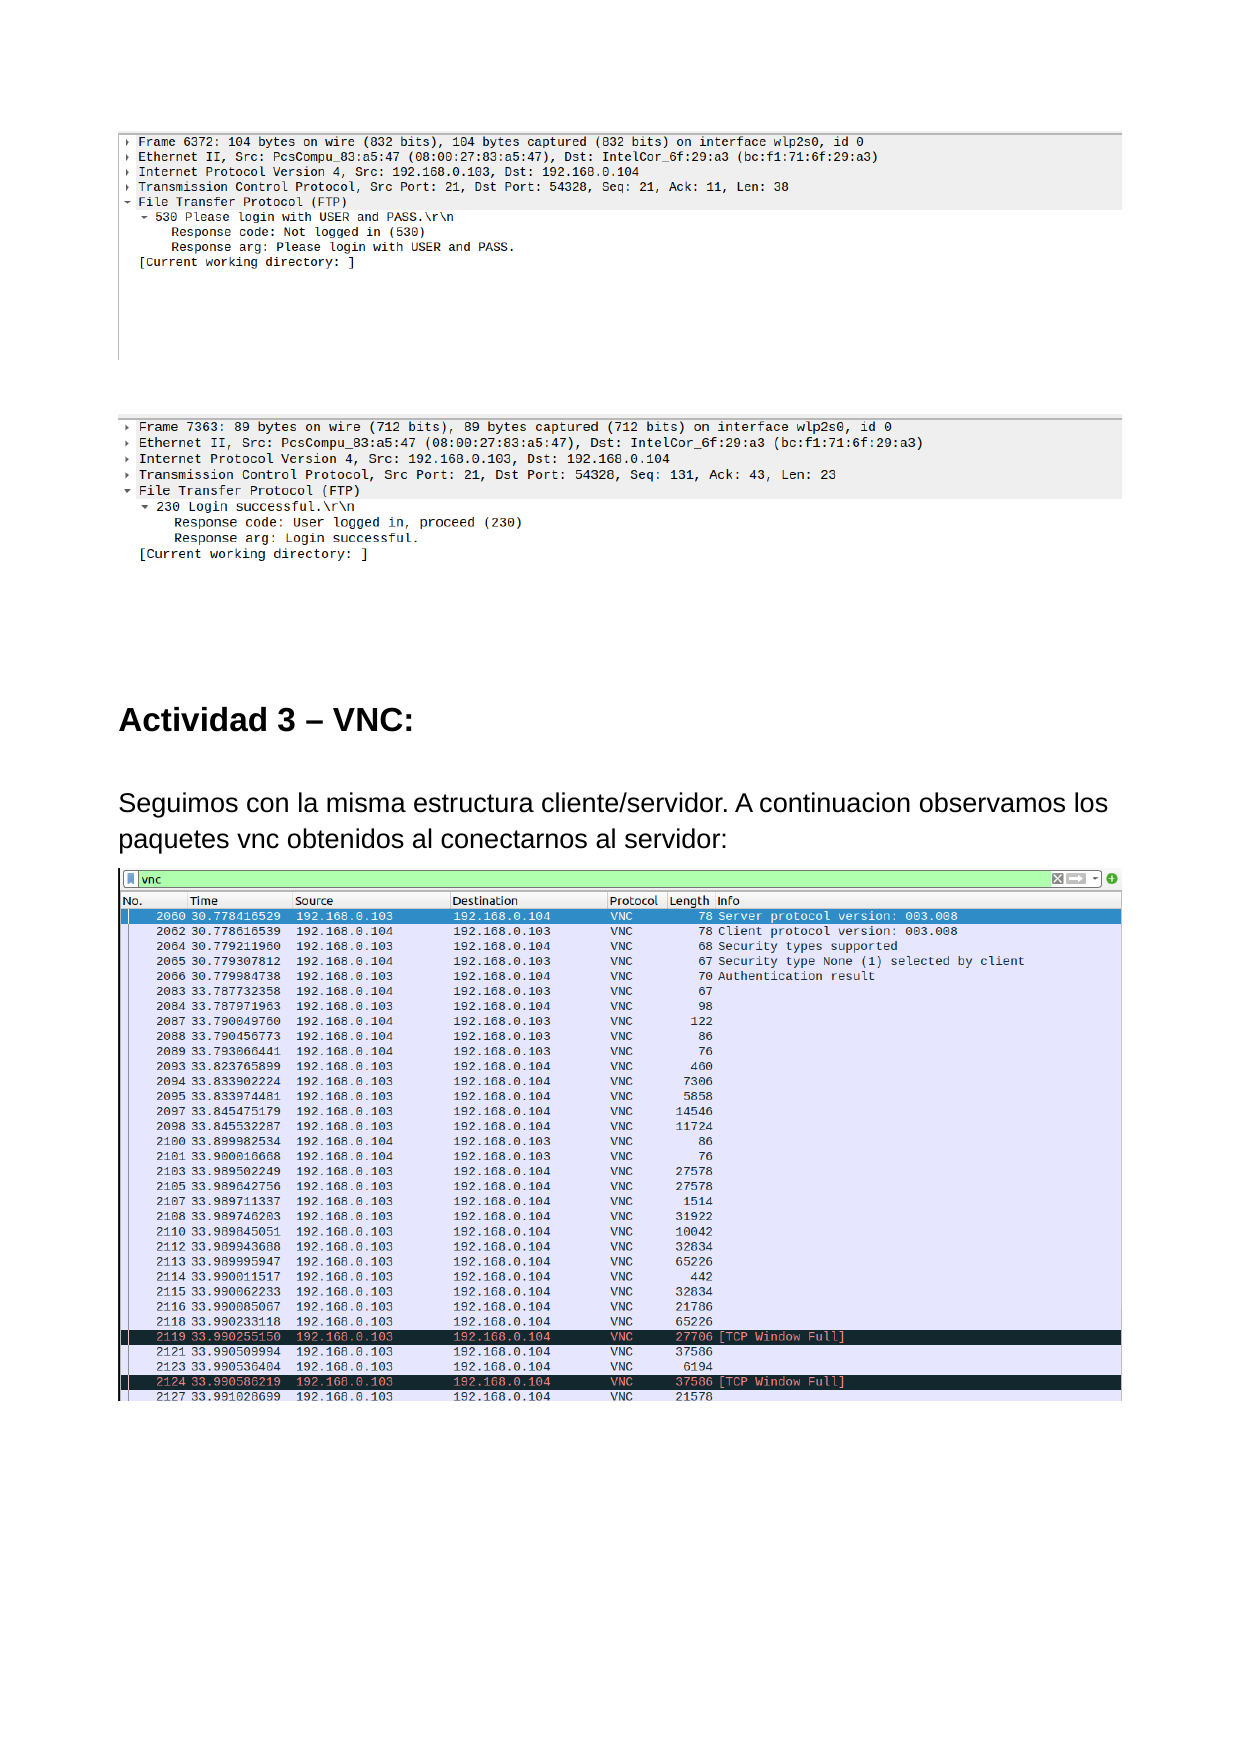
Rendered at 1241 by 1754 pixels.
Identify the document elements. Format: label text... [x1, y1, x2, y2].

picture [118, 131, 1123, 360]
text Seguimos con la misma estructura cliente/servidor. A continuacion observamos los paquetes vnc obtenidos al conectarnos al servidor: [118, 751, 1122, 868]
subtitle Actividad 3 – VNC: [118, 700, 1122, 738]
picture [118, 414, 1123, 624]
picture [118, 868, 1123, 1401]
text [118, 1401, 1122, 1432]
